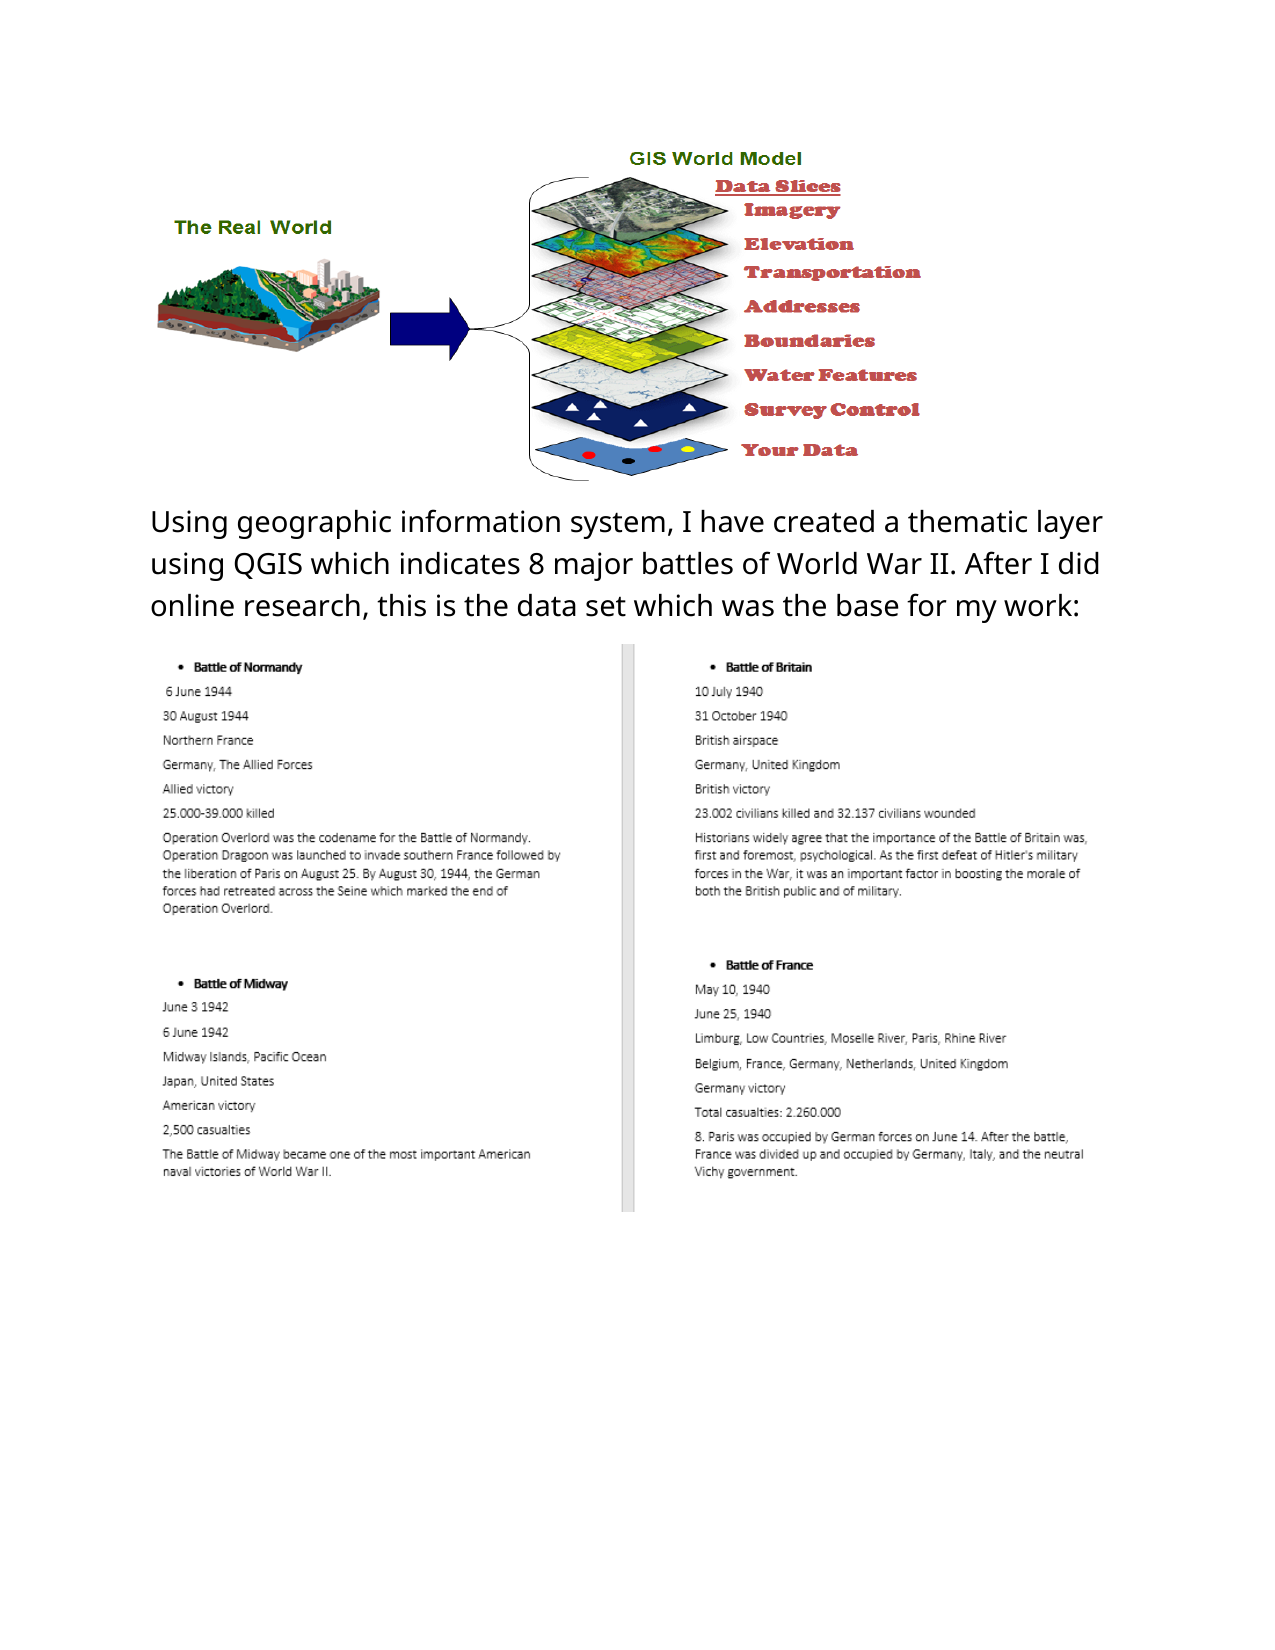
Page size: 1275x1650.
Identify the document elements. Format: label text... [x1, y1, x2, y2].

text Using geographic information system, I have created a thematic layer using QGIS which indicates 8 major battles of World War II. After I did online research, this is the data set which was the base for my work: [150, 502, 1125, 625]
